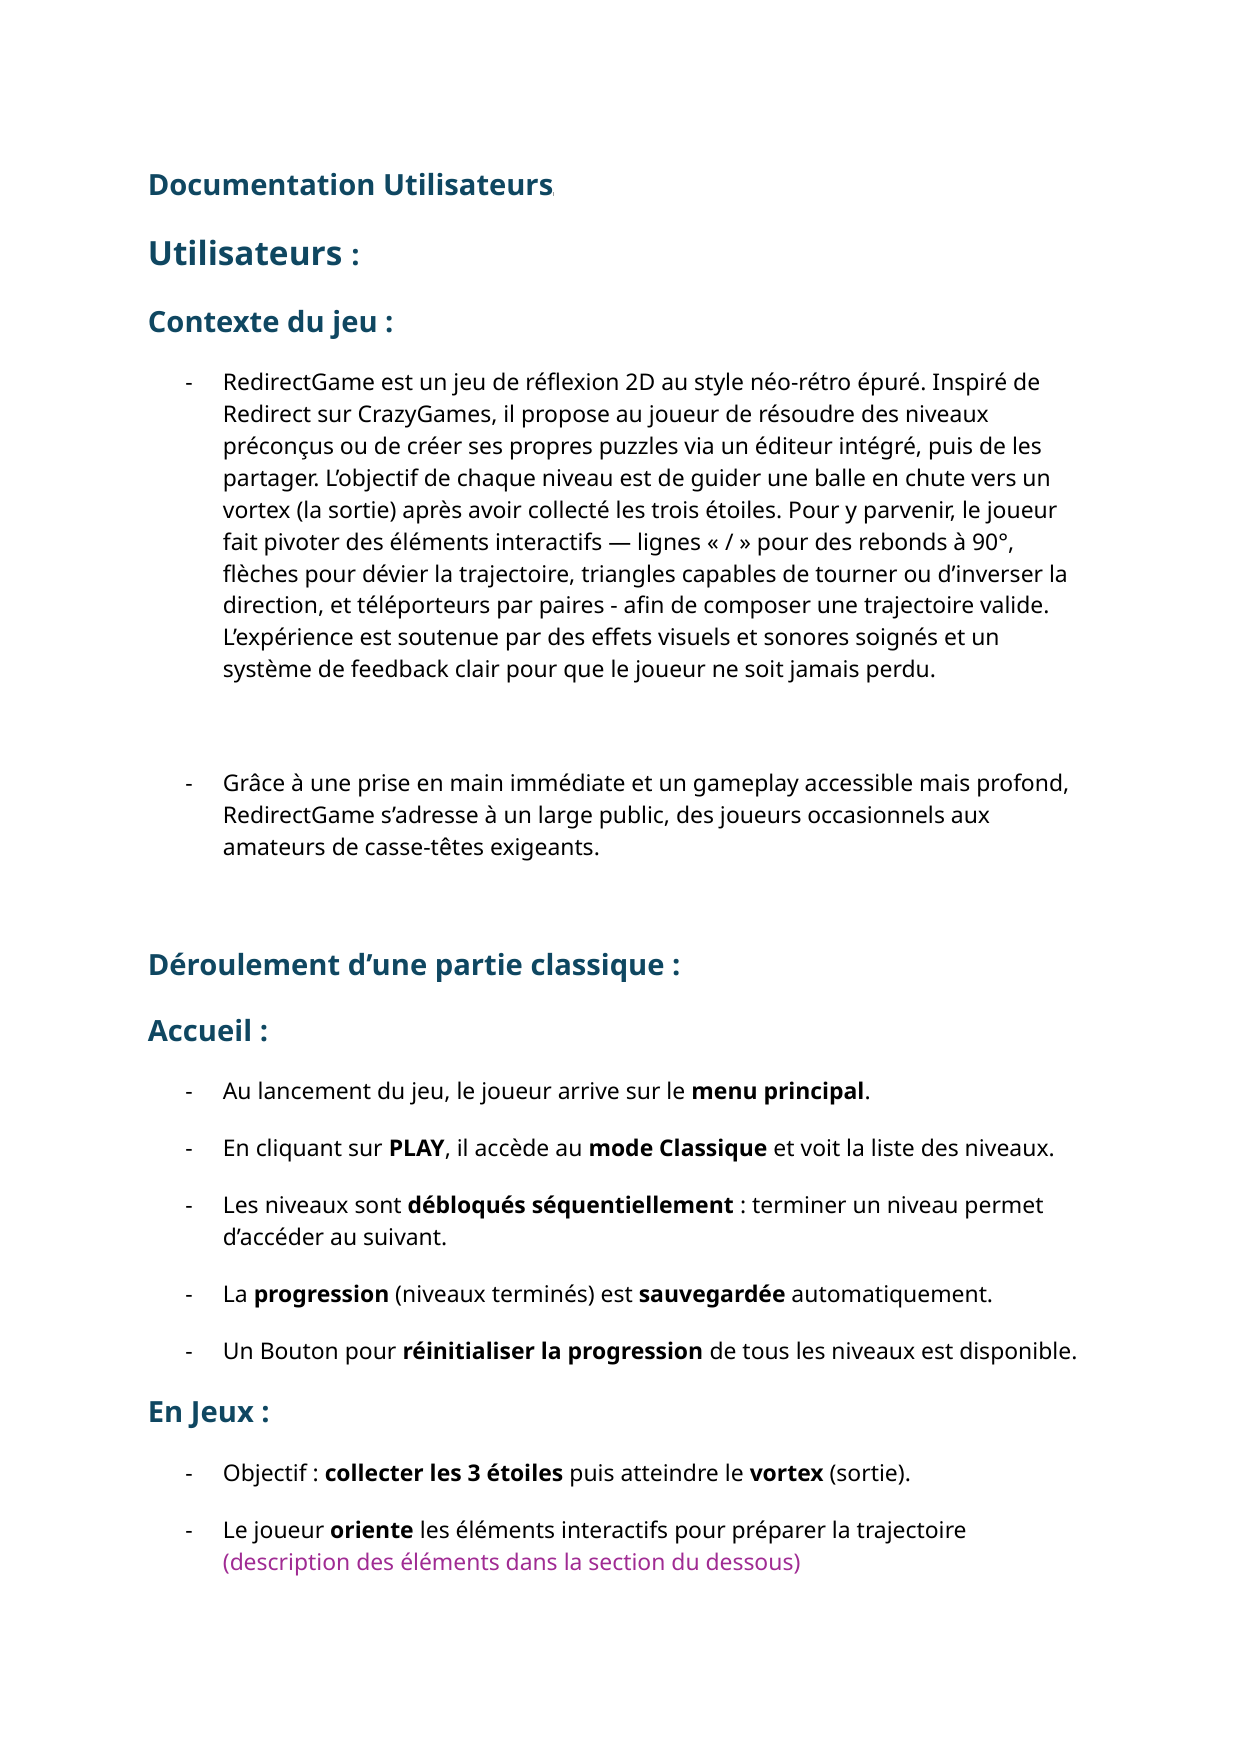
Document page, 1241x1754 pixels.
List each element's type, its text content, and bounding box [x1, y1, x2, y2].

list Un Bouton pour réinitialiser la progression de tous les niveaux est disponible. [185, 1335, 1093, 1366]
list Grâce à une prise en main immédiate et un gameplay accessible mais profond, RedirectGame s’adresse à un large public, des joueurs occasionnels aux amateurs de casse-têtes exigeants. [185, 767, 1093, 862]
subtitle Utilisateurs : [148, 230, 1093, 275]
subtitle Contexte du jeu : [148, 301, 1093, 341]
list RedirectGame est un jeu de réflexion 2D au style néo-rétro épuré. Inspiré de Redirect sur CrazyGames, il propose au joueur de résoudre des niveaux préconçus ou de créer ses propres puzzles via un éditeur intégré, puis de les partager. L’objectif de chaque niveau est de guider une balle en chute vers un vortex (la sortie) après avoir collecté les trois étoiles. Pour y parvenir, le joueur fait pivoter des éléments interactifs — lignes « / » pour des rebonds à 90°, flèches pour dévier la trajectoire, triangles capables de tourner ou d’inverser la direction, et téléporteurs par paires - afin de composer une trajectoire valide. L’expérience est soutenue par des effets visuels et sonores soignés et un système de feedback clair pour que le joueur ne soit jamais perdu. [185, 366, 1093, 684]
text Déroulement d’une partie classique : [148, 944, 1093, 984]
subtitle Documentation Utilisateurs [148, 164, 1093, 204]
list Objectif : collecter les 3 étoiles puis atteindre le vortex (sortie). [185, 1457, 1093, 1488]
list En cliquant sur PLAY, il accède au mode Classique et voit la liste des niveaux. [185, 1132, 1093, 1163]
list Le joueur oriente les éléments interactifs pour préparer la trajectoire (description des éléments dans la section du dessous) [185, 1514, 1093, 1577]
subtitle En Jeux : [148, 1392, 1093, 1431]
list Au lancement du jeu, le joueur arrive sur le menu principal. [185, 1075, 1093, 1107]
list Les niveaux sont débloqués séquentiellement : terminer un niveau permet d’accéder au suivant. [185, 1189, 1093, 1252]
subtitle Accueil : [148, 1010, 1093, 1049]
list La progression (niveaux terminés) est sauvegardée automatiquement. [185, 1278, 1093, 1309]
